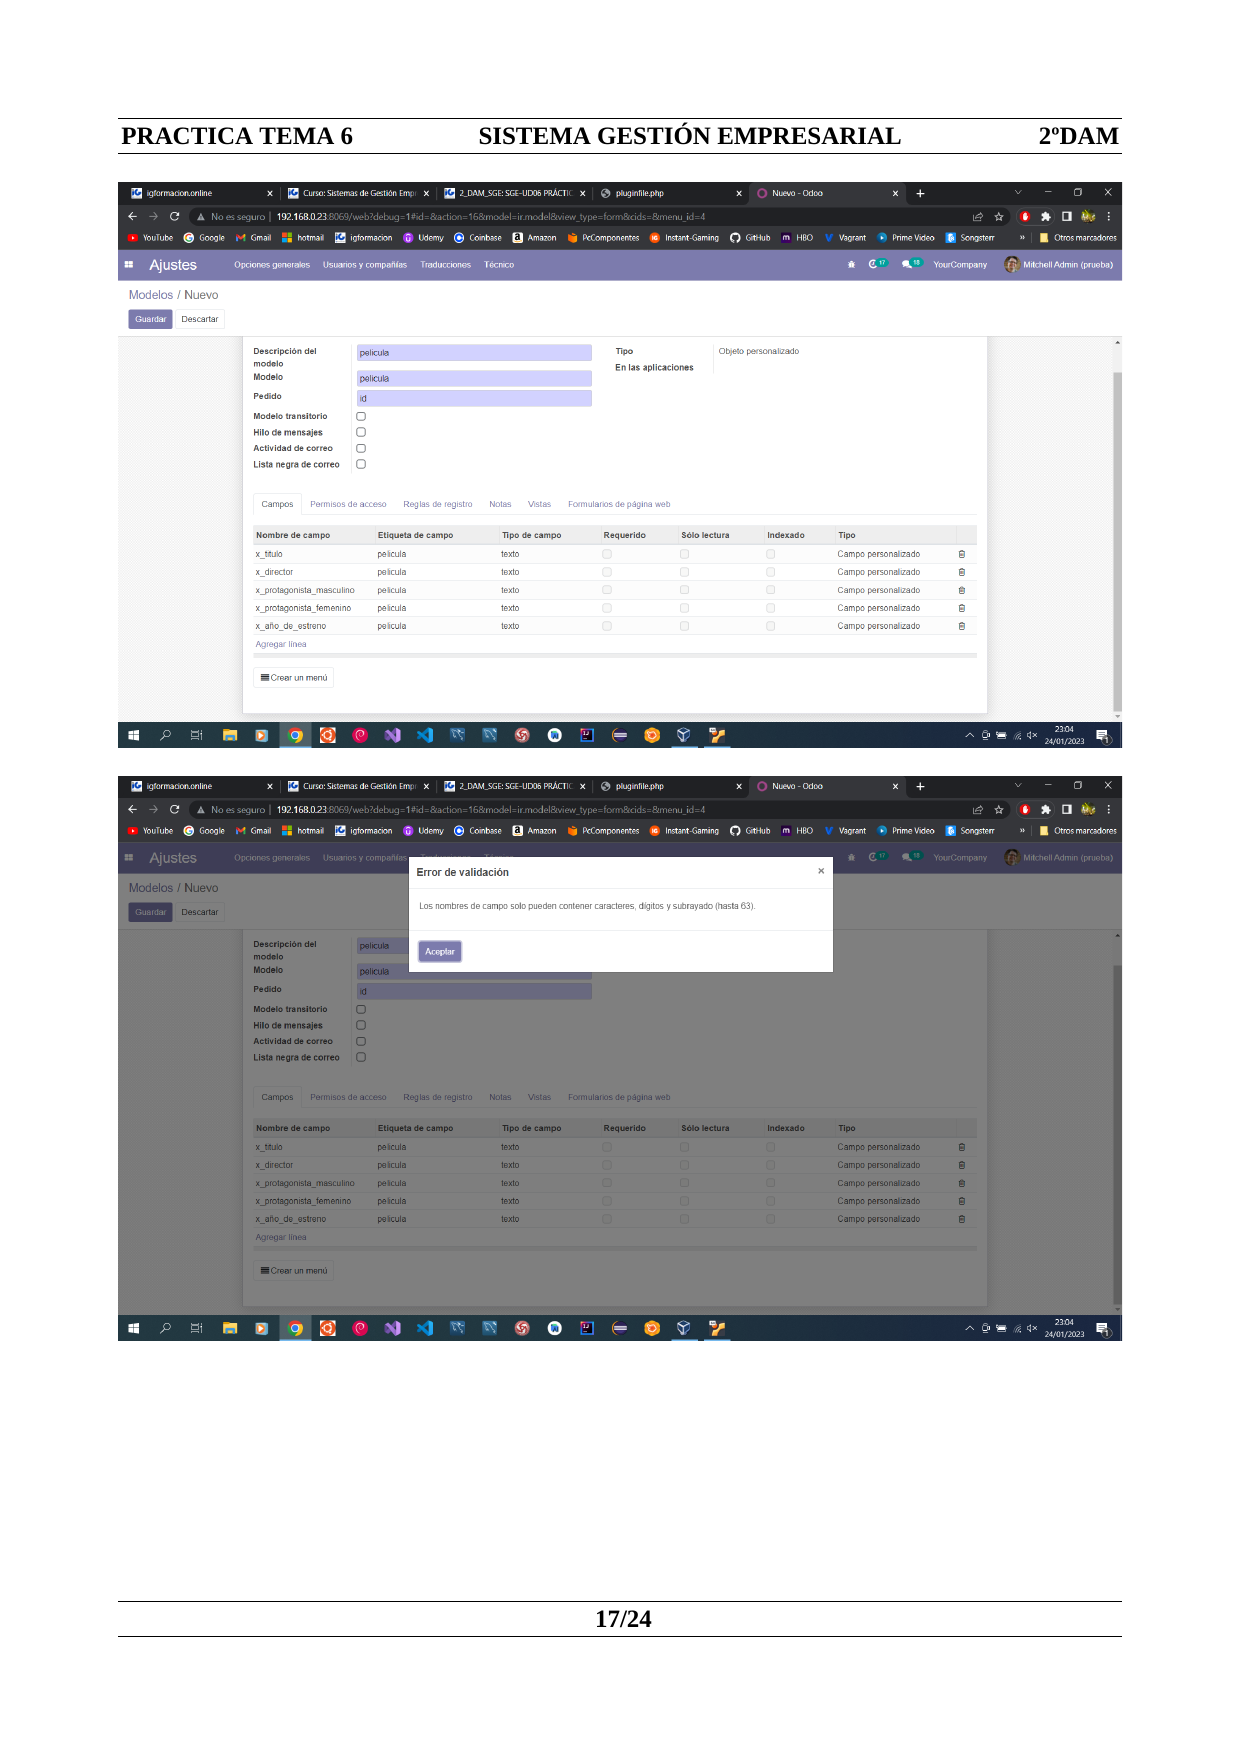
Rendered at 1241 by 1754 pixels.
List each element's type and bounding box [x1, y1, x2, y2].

picture [118, 776, 1123, 1341]
picture [118, 182, 1123, 748]
